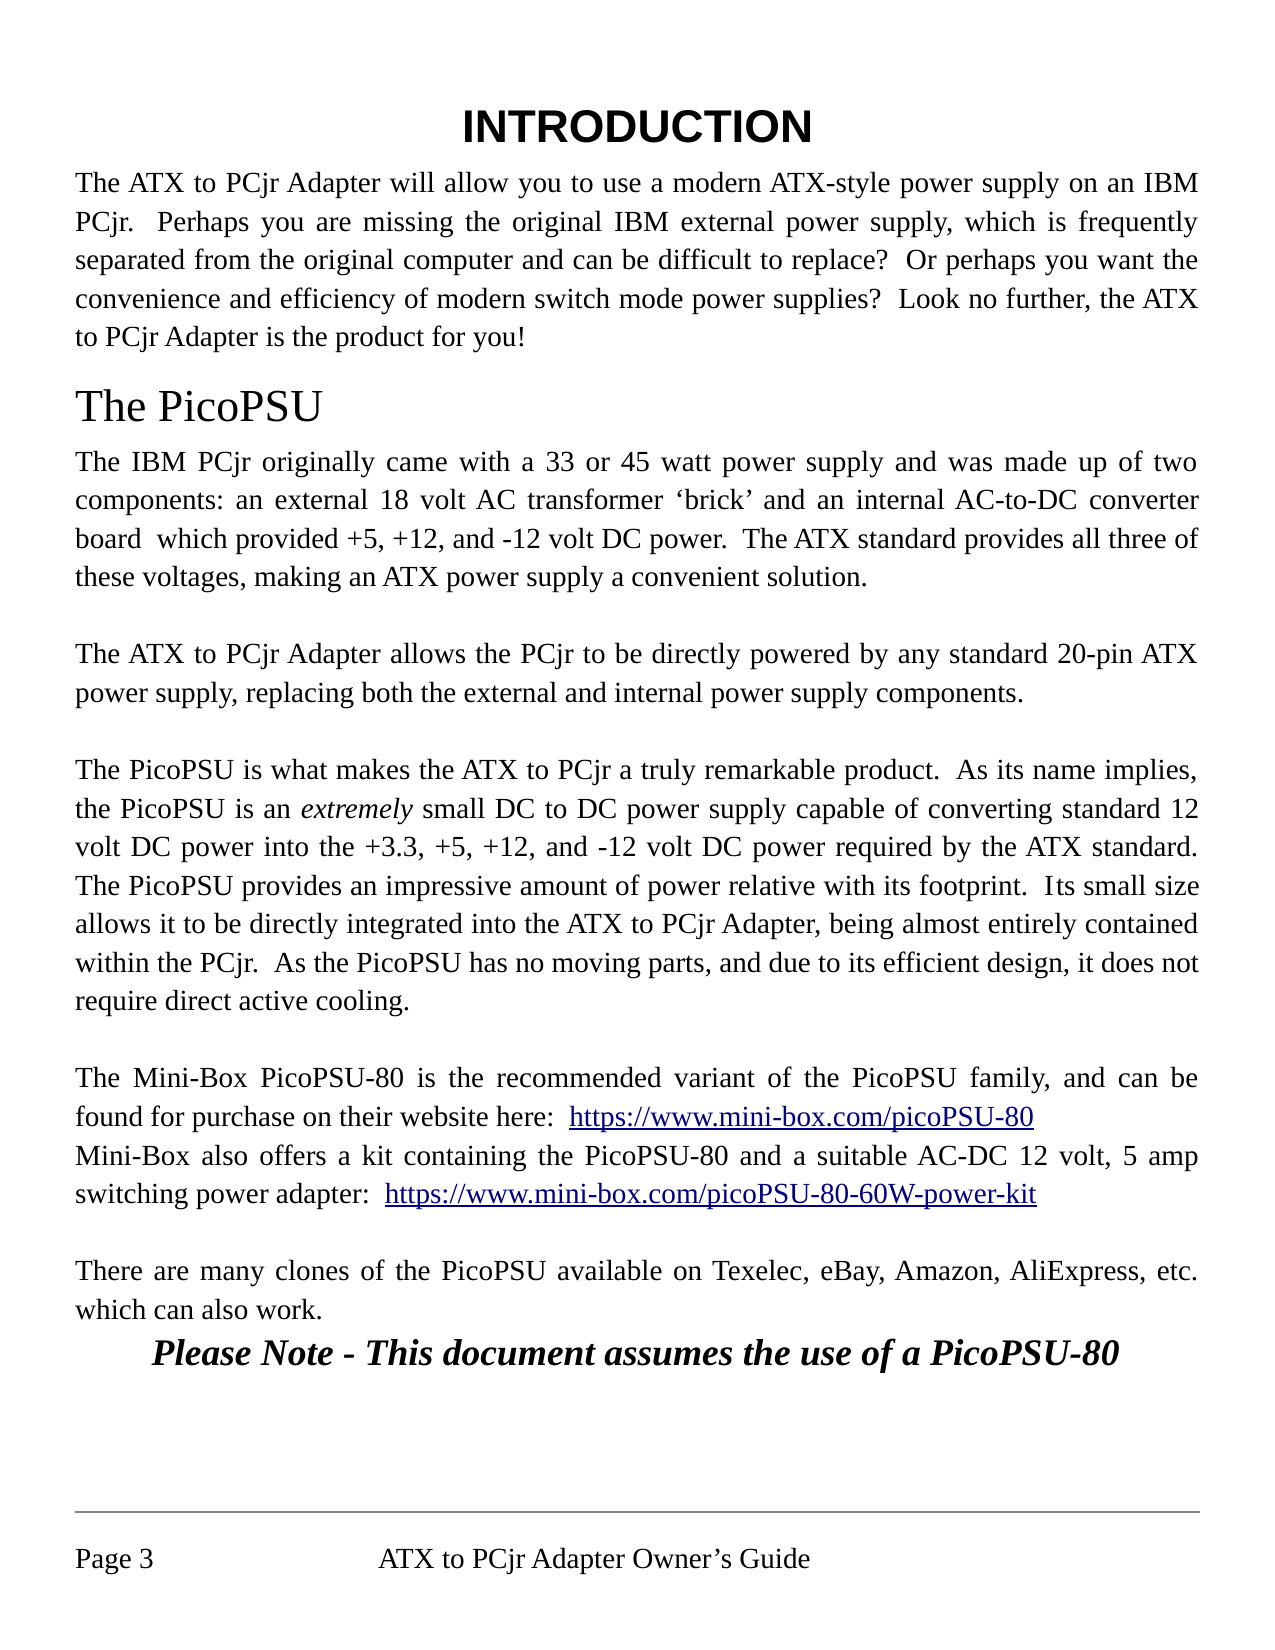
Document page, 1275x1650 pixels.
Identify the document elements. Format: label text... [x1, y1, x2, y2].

text There are many clones of the PicoPSU available on Texelec, eBay, Amazon, AliExpress, etc. which can also work. [75, 1253, 1200, 1325]
text The Mini-Box PicoPSU-80 is the recommended variant of the PicoPSU family, and can be found for purchase on their website here: https://www.mini-box.com/picoPSU-80 [75, 1061, 1200, 1133]
subtitle INTRODUCTION [75, 100, 1200, 153]
text The PicoPSU is what makes the ATX to PCjr a truly remarkable product. As its name implies, the PicoPSU is an extremely small DC to DC power supply capable of converting standard 12 volt DC power into the +3.3, +5, +12, and -12 volt DC power required by the ATX standard. The PicoPSU provides an impressive amount of power relative with its footprint. Its small size allows it to be directly integrated into the ATX to PCjr Adapter, being almost entirely contained within the PCjr. As the PicoPSU has no moving parts, and due to its efficient design, it does not require direct active cooling. [75, 752, 1200, 1017]
text Mini-Box also offers a kit containing the PicoPSU-80 and a suitable AC-DC 12 volt, 5 amp switching power adapter: https://www.mini-box.com/picoPSU-80-60W-power-kit [75, 1138, 1200, 1210]
text The IBM PCjr originally came with a 33 or 45 watt power supply and was made up of two components: an external 18 volt AC transformer ‘brick’ and an internal AC-to-DC converter board which provided +5, +12, and -12 volt DC power. The ATX standard provides all three of these voltages, making an ATX power supply a convenient solution. [75, 444, 1200, 593]
text Please Note - This document assumes the use of a PicoPSU-80 [75, 1330, 1200, 1373]
text The ATX to PCjr Adapter allows the PCjr to be directly powered by any standard 20-pin ATX power supply, replacing both the external and internal power supply components. [75, 637, 1200, 709]
text The ATX to PCjr Adapter will allow you to use a modern ATX-style power supply on an IBM PCjr. Perhaps you are missing the original IBM external power supply, which is frequently separated from the original computer and can be difficult to replace? Or perhaps you want the convenience and efficiency of modern switch mode power supplies? Look no further, the ATX to PCjr Adapter is the product for you! [75, 165, 1200, 353]
subtitle The PicoPSU [75, 379, 1200, 431]
